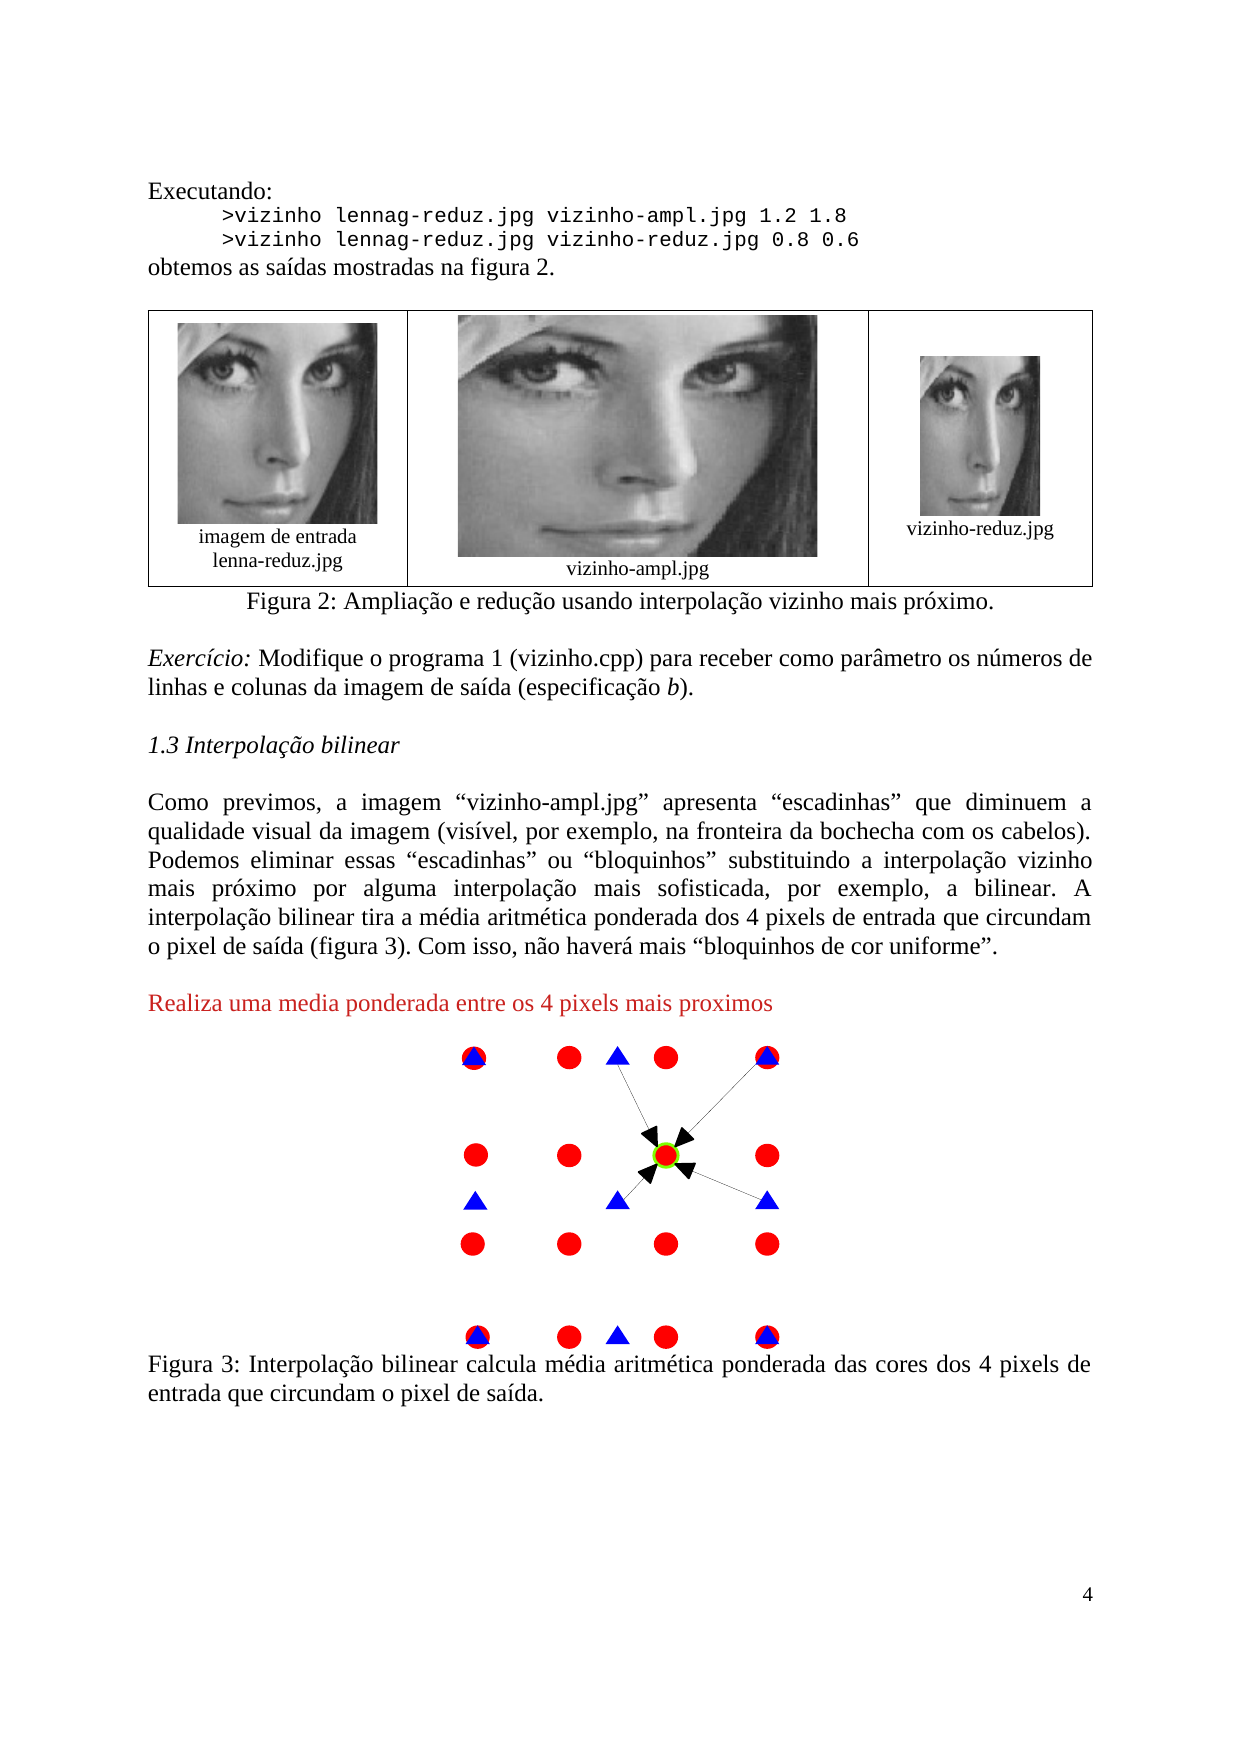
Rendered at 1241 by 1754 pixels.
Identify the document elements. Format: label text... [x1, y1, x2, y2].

text Realiza uma media ponderada entre os 4 pixels mais proximos [148, 988, 1092, 1017]
picture [177, 323, 378, 524]
text Executando: [148, 176, 1092, 205]
table_header vizinho-reduz.jpg [869, 311, 1092, 586]
text Figura 2: Ampliação e redução usando interpolação vizinho mais próximo. [148, 587, 1092, 615]
table_header imagem de entrada lenna-reduz.jpg [149, 311, 407, 586]
picture [457, 315, 818, 557]
text obtemos as saídas mostradas na figura 2. [148, 252, 1092, 281]
text 1.3 Interpolação bilinear [148, 730, 1092, 758]
text >vizinho lennag-reduz.jpg vizinho-ampl.jpg 1.2 1.8 [148, 205, 1092, 229]
text >vizinho lennag-reduz.jpg vizinho-reduz.jpg 0.8 0.6 [148, 229, 1092, 252]
table_header vizinho-ampl.jpg [408, 311, 868, 586]
text Exercício: Modifique o programa 1 (vizinho.cpp) para receber como parâmetro os números de linhas e colunas da imagem de saída (especificação b). [148, 643, 1092, 701]
text Como previmos, a imagem “vizinho-ampl.jpg” apresenta “escadinhas” que diminuem a qualidade visual da imagem (visível, por exemplo, na fronteira da bochecha com os cabelos). Podemos eliminar essas “escadinhas” ou “bloquinhos” substituindo a interpolação vizinho mais próximo por alguma interpolação mais sofisticada, por exemplo, a bilinear. A interpolação bilinear tira a média aritmética ponderada dos 4 pixels de entrada que circundam o pixel de saída (figura 3). Com isso, não haverá mais “bloquinhos de cor uniforme”. [148, 787, 1092, 960]
picture [920, 356, 1041, 516]
text Figura 3: Interpolação bilinear calcula média aritmética ponderada das cores dos 4 pixels de entrada que circundam o pixel de saída. [148, 1349, 1092, 1406]
